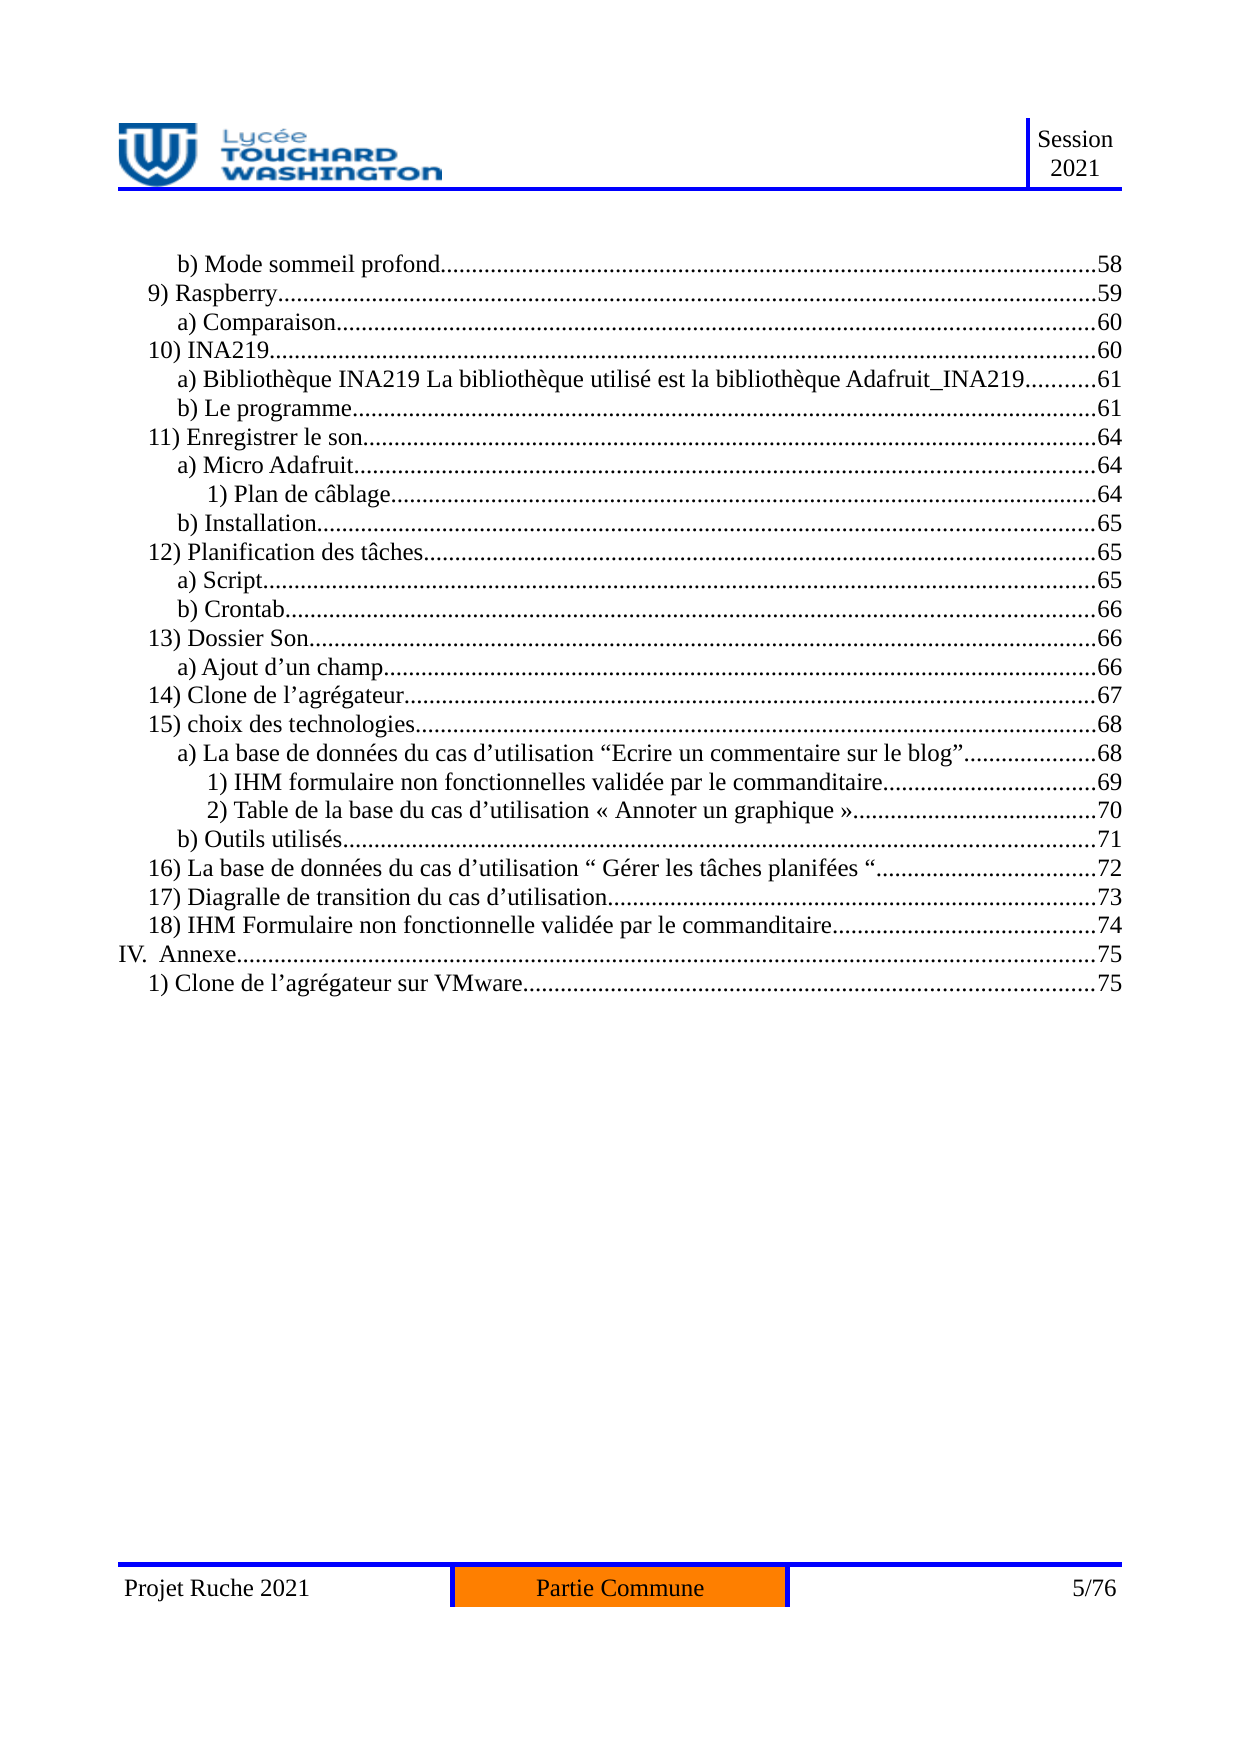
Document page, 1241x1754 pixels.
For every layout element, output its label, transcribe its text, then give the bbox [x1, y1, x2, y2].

text b) Mode sommeil profond 58 [177, 249, 1122, 278]
text b) Outils utilisés 71 [177, 824, 1122, 853]
text 16) La base de données du cas d’utilisation “ Gérer les tâches planifées “ 72 [148, 853, 1122, 882]
text a) La base de données du cas d’utilisation “Ecrire un commentaire sur le blog” 68 [177, 738, 1122, 767]
text 11) Enregistrer le son 64 [148, 422, 1122, 450]
text IV. Annexe 75 [118, 939, 1122, 968]
text 14) Clone de l’agrégateur 67 [148, 680, 1122, 709]
text a) Micro Adafruit 64 [177, 450, 1122, 479]
text 1) Plan de câblage 64 [207, 479, 1122, 508]
text b) Crontab 66 [177, 594, 1122, 623]
text a) Bibliothèque INA219 La bibliothèque utilisé est la bibliothèque Adafruit_INA219 61 [177, 364, 1122, 393]
picture [118, 123, 442, 187]
text 18) IHM Formulaire non fonctionnelle validée par le commanditaire 74 [148, 910, 1122, 939]
text 10) INA219 60 [148, 335, 1122, 364]
text 1) Clone de l’agrégateur sur VMware 75 [148, 968, 1122, 997]
text 2) Table de la base du cas d’utilisation « Annoter un graphique » 70 [207, 795, 1122, 824]
text b) Installation 65 [177, 508, 1122, 537]
text a) Script 65 [177, 565, 1122, 594]
text b) Le programme 61 [177, 393, 1122, 422]
text 15) choix des technologies 68 [148, 709, 1122, 738]
text 13) Dossier Son 66 [148, 623, 1122, 652]
text 12) Planification des tâches 65 [148, 537, 1122, 565]
text 1) IHM formulaire non fonctionnelles validée par le commanditaire 69 [207, 767, 1122, 795]
text a) Ajout d’un champ 66 [177, 652, 1122, 680]
text 9) Raspberry 59 [148, 278, 1122, 307]
text a) Comparaison 60 [177, 307, 1122, 335]
text 17) Diagralle de transition du cas d’utilisation 73 [148, 882, 1122, 910]
